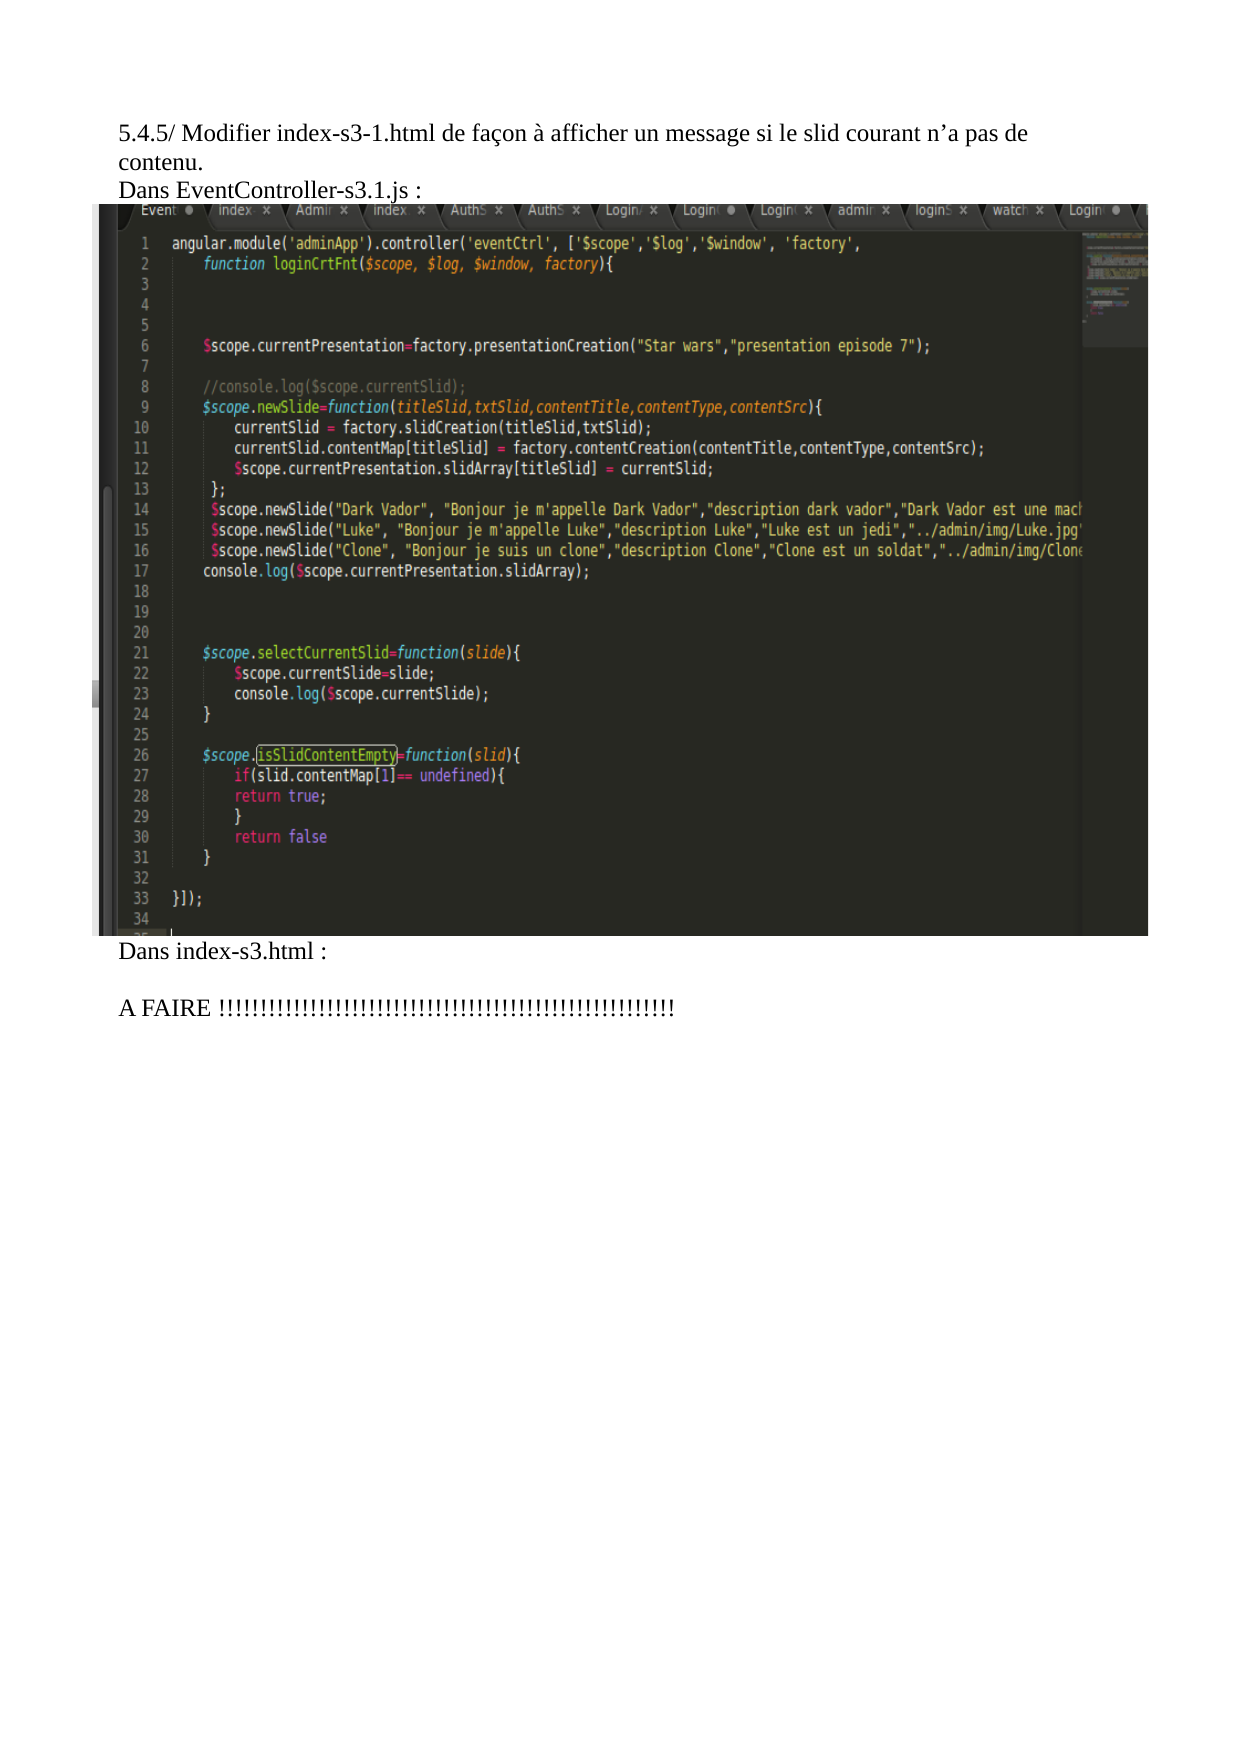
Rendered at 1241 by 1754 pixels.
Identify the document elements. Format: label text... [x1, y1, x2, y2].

text contenu. [118, 147, 1122, 176]
text 5.4.5/ Modifier index-s3-1.html de façon à afficher un message si le slid courant n’a pas de [118, 118, 1122, 147]
text Dans index-s3.html : [118, 936, 1122, 964]
text A FAIRE !!!!!!!!!!!!!!!!!!!!!!!!!!!!!!!!!!!!!!!!!!!!!!!!!!!!!!! [118, 993, 1122, 1022]
picture [92, 204, 1149, 936]
text Dans EventController-s3.1.js : [118, 176, 1122, 204]
